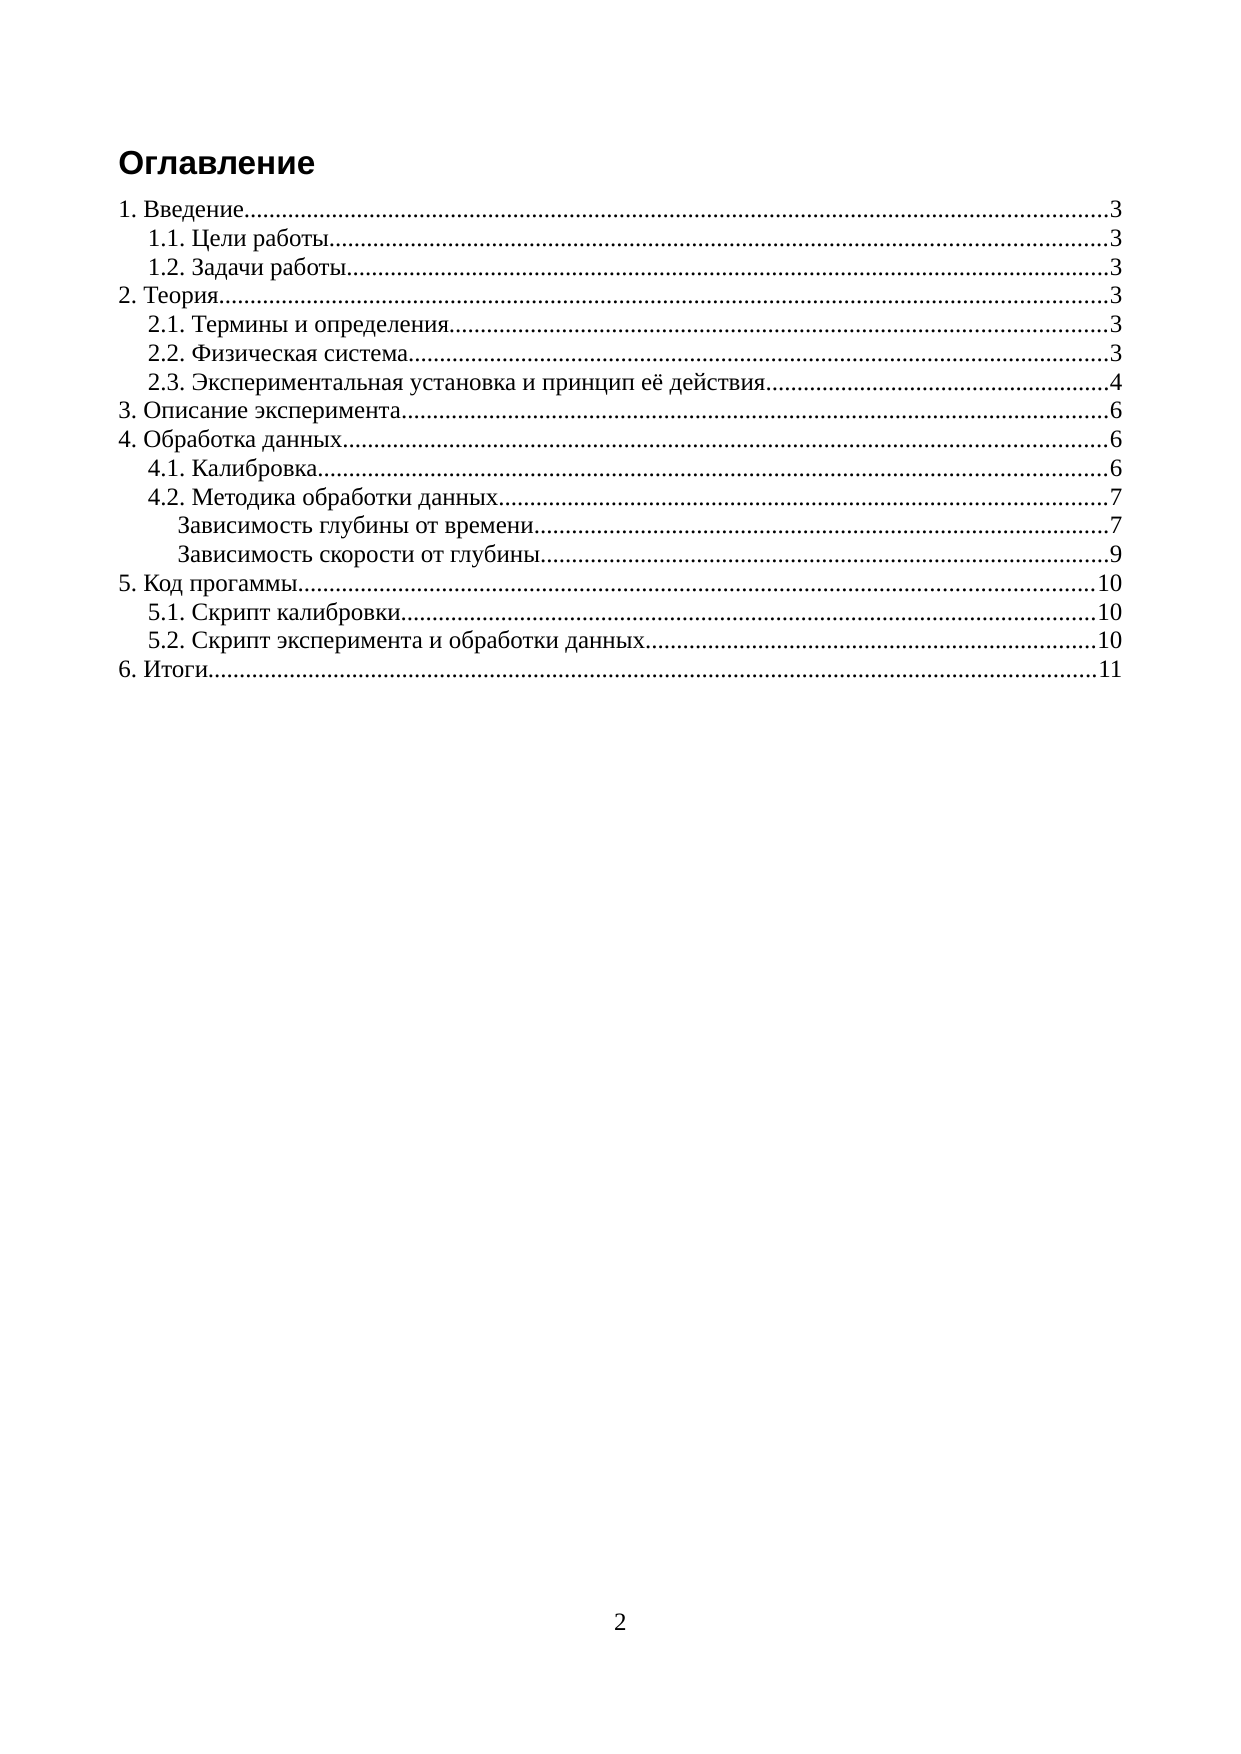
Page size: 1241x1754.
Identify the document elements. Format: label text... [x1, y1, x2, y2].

text 5.2. Скрипт эксперимента и обработки данных 10 [148, 625, 1122, 654]
text 1. Введение 3 [118, 194, 1122, 223]
text Зависимость глубины от времени 7 [177, 510, 1122, 539]
text 2.3. Экспериментальная установка и принцип её действия 4 [148, 367, 1122, 395]
text 3. Описание эксперимента 6 [118, 395, 1122, 424]
text 1.2. Задачи работы 3 [148, 252, 1122, 280]
text 2.1. Термины и определения 3 [148, 309, 1122, 338]
text Зависимость скорости от глубины 9 [177, 539, 1122, 568]
text 5.1. Скрипт калибровки 10 [148, 597, 1122, 625]
text 6. Итоги 11 [118, 654, 1122, 683]
text 5. Код прогаммы 10 [118, 568, 1122, 597]
text 2. Теория 3 [118, 280, 1122, 309]
text 2.2. Физическая система 3 [148, 338, 1122, 367]
text 4.1. Калибровка 6 [148, 453, 1122, 482]
text 4. Обработка данных 6 [118, 424, 1122, 453]
subtitle Оглавление [118, 143, 1122, 182]
text 1.1. Цели работы 3 [148, 223, 1122, 252]
text 4.2. Методика обработки данных 7 [148, 482, 1122, 510]
